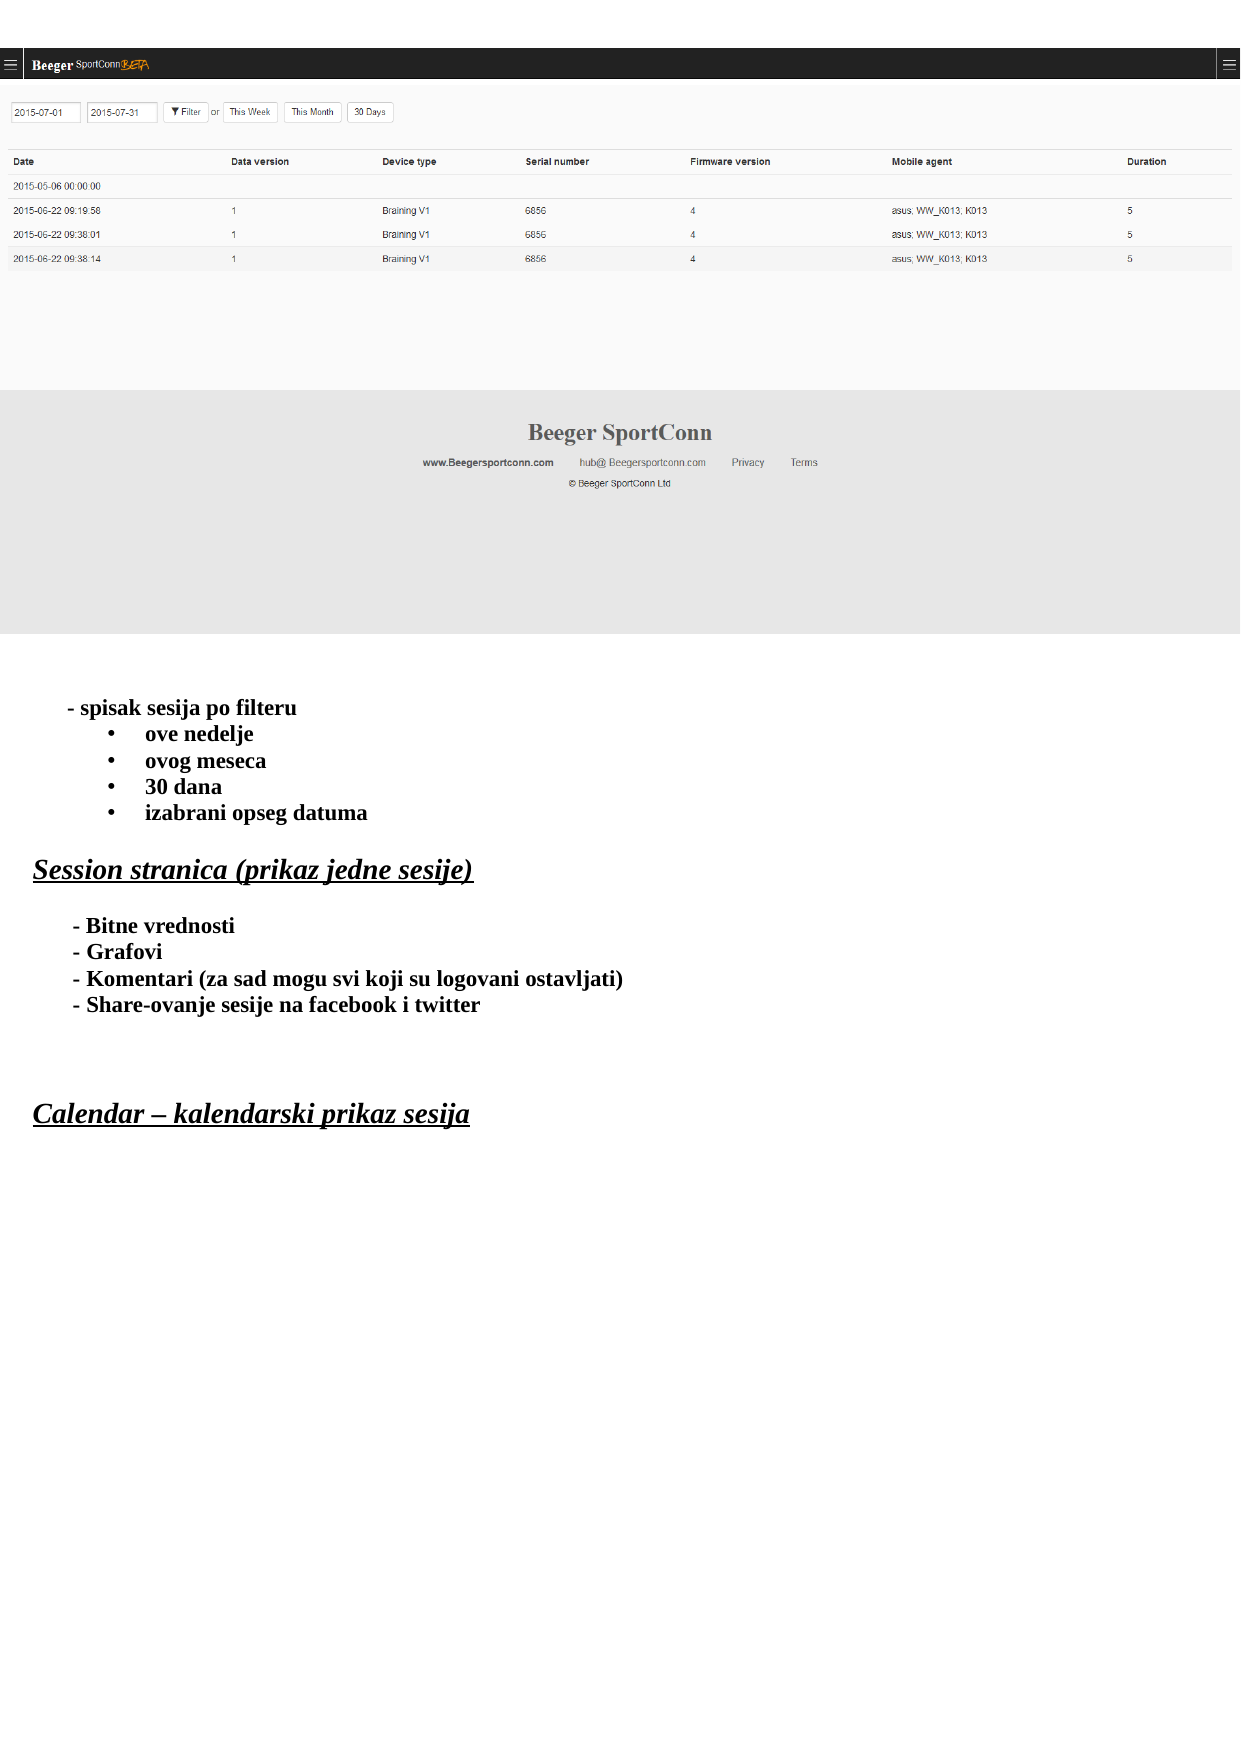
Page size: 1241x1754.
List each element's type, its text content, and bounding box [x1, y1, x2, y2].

list izabrani opseg datuma [107, 799, 1208, 826]
text Session stranica (prikaz jedne sesije) [32, 852, 1208, 886]
text Calendar – kalendarski prikaz sesija [32, 1096, 1208, 1130]
text - Komentari (za sad mogu svi koji su logovani ostavljati) [32, 965, 1208, 991]
picture [0, 48, 1241, 634]
list ovog meseca [107, 747, 1208, 773]
list 30 dana [107, 773, 1208, 799]
list ove nedelje [107, 720, 1208, 747]
text - spisak sesija po filteru [32, 694, 1208, 720]
text - Share-ovanje sesije na facebook i twitter [32, 991, 1208, 1017]
text - Bitne vrednosti [32, 912, 1208, 938]
text - Grafovi [32, 938, 1208, 965]
